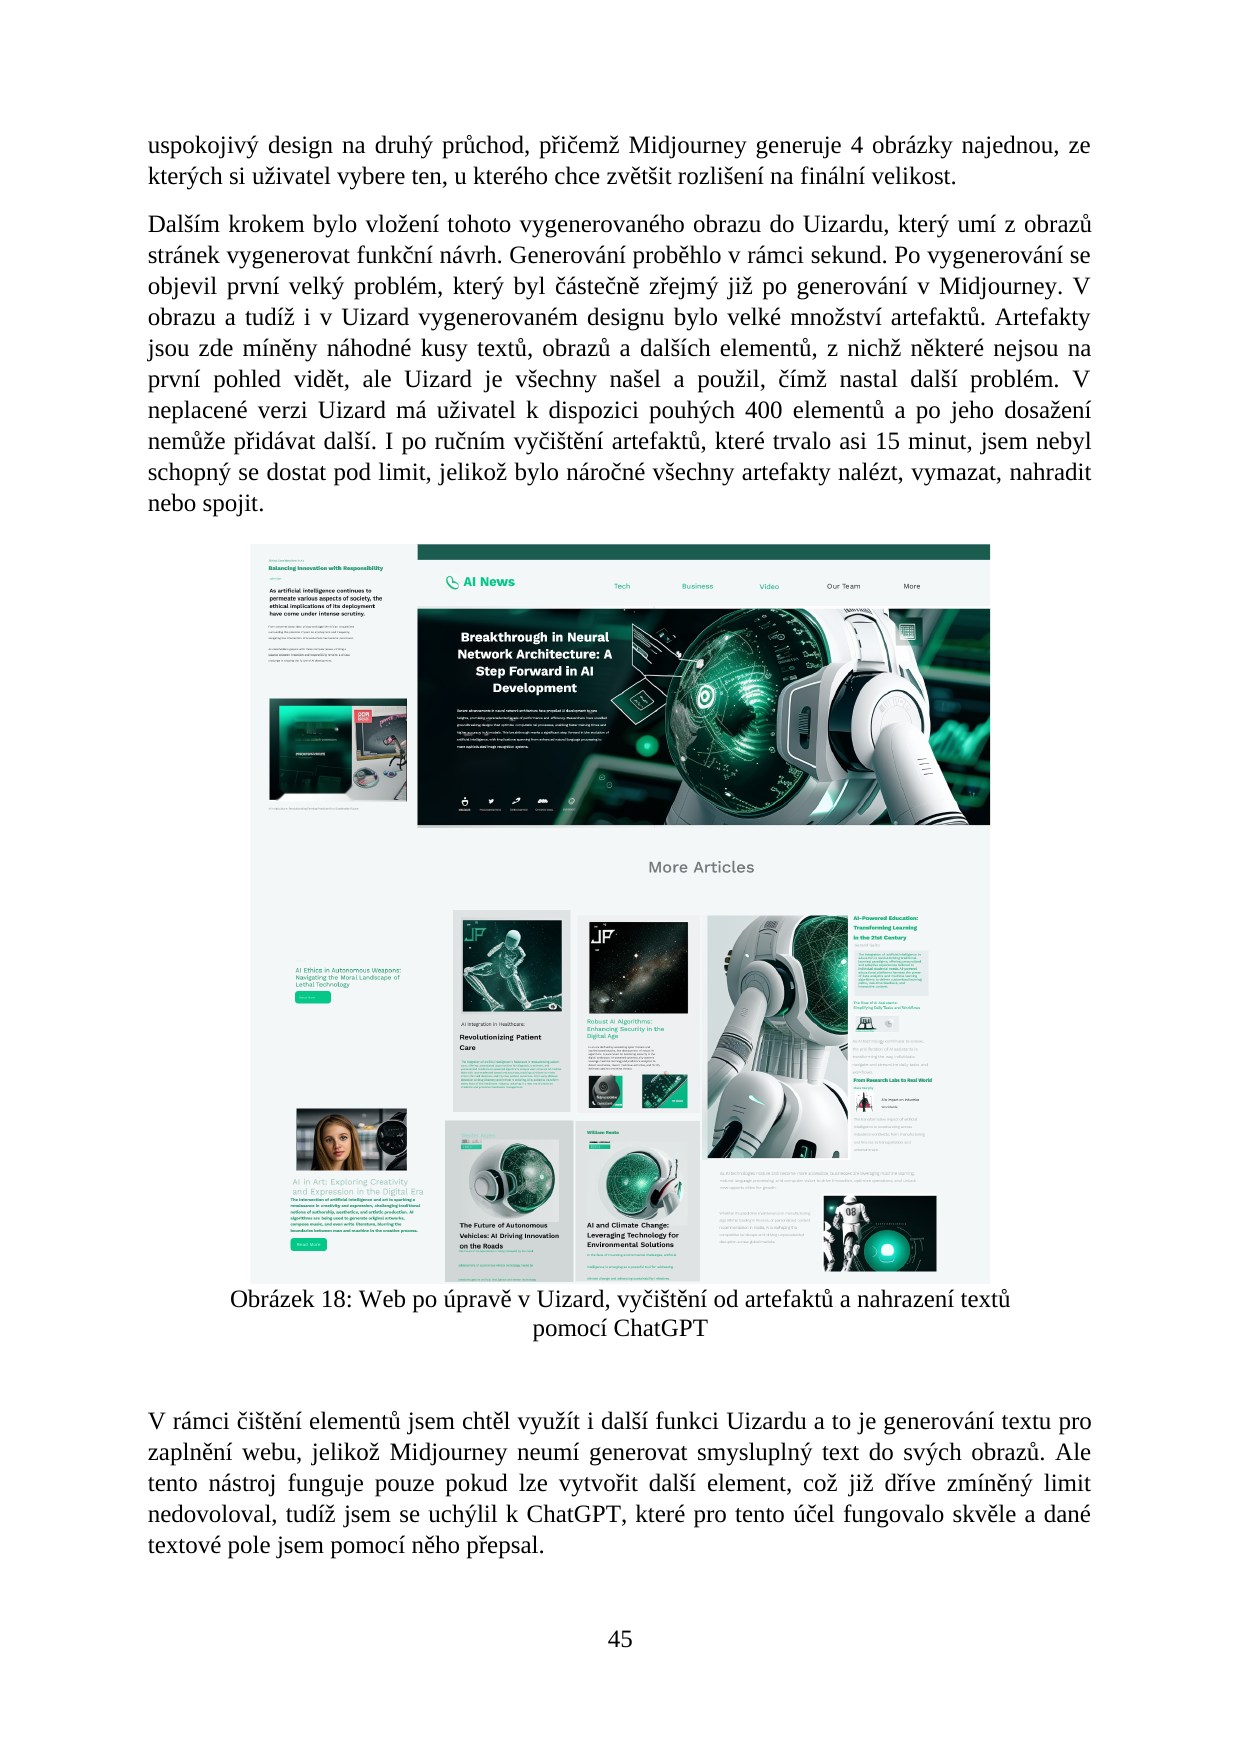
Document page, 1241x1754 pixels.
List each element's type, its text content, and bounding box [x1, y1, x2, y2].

text Obrázek 18: Web po úpravě v Uizard, vyčištění od artefaktů a nahrazení textů pomocí ChatGPT [209, 544, 1031, 1341]
text Dalším krokem bylo vložení tohoto vygenerovaného obrazu do Uizardu, který umí z obrazů stránek vygenerovat funkční návrh. Generování proběhlo v rámci sekund. Po vygenerování se objevil první velký problém, který byl částečně zřejmý již po generování v Midjourney. V obrazu a tudíž i v Uizard vygenerovaném designu bylo velké množství artefaktů. Artefakty jsou zde míněny náhodné kusy textů, obrazů a dalších elementů, z nichž některé nejsou na první pohled vidět, ale Uizard je všechny našel a použil, čímž nastal další problém. V neplacené verzi Uizard má uživatel k dispozici pouhých 400 elementů a po jeho dosažení nemůže přidávat další. I po ručním vyčištění artefaktů, které trvalo asi 15 minut, jsem nebyl schopný se dostat pod limit, jelikož bylo náročné všechny artefakty nalézt, vymazat, nahradit nebo spojit. [148, 209, 1092, 517]
text uspokojivý design na druhý průchod, přičemž Midjourney generuje 4 obrázky najednou, ze kterých si uživatel vybere ten, u kterého chce zvětšit rozlišení na finální velikost. [148, 130, 1092, 190]
picture [250, 544, 990, 1284]
text V rámci čištění elementů jsem chtěl využít i další funkci Uizardu a to je generování textu pro zaplnění webu, jelikož Midjourney neumí generovat smysluplný text do svých obrazů. Ale tento nástroj funguje pouze pokud lze vytvořit další element, což již dříve zmíněný limit nedovoloval, tudíž jsem se uchýlil k ChatGPT, které pro tento účel fungovalo skvěle a dané textové pole jsem pomocí něho přepsal. [148, 536, 1092, 1559]
